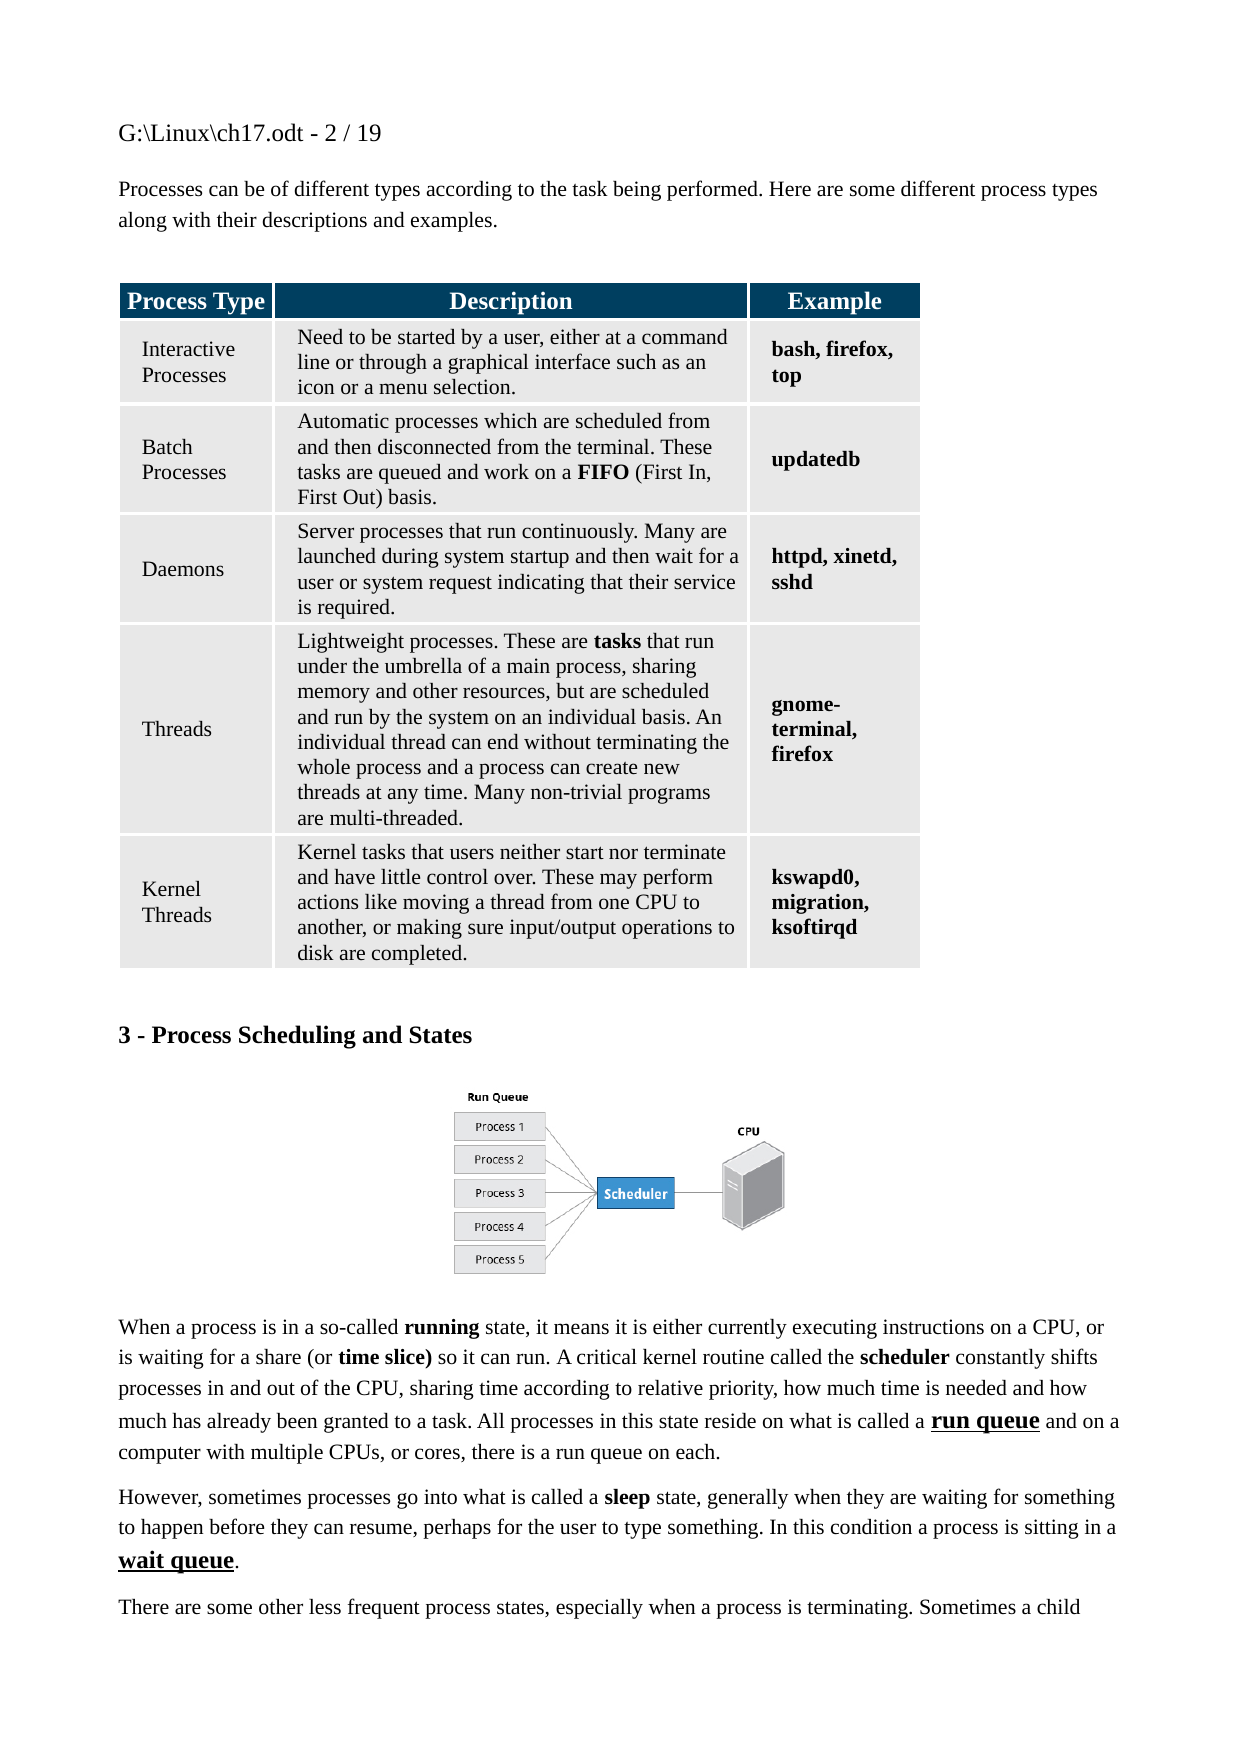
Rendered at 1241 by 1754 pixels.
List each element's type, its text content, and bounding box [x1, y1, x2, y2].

table_cell Need to be started by a user, either at a command line or through a graphical interface such as an icon or a menu selection. [275, 321, 747, 402]
table_header Process Type [120, 283, 272, 318]
table_cell kswapd0, migration, ksoftirqd [750, 836, 920, 968]
text When a process is in a so-called running state, it means it is either currently executing instructions on a CPU, or is waiting for a share (or time slice) so it can run. A critical kernel routine called the scheduler constantly shifts processes in and out of the CPU, sharing time according to relative priority, how much time is needed and how much has already been granted to a task. All processes in this state reside on what is called a run queue and on a computer with multiple CPUs, or cores, there is a run queue on each. [118, 1314, 1122, 1464]
text However, sometimes processes go into what is called a sleep state, generally when they are waiting for something to happen before they can resume, perhaps for the user to type something. In this condition a process is sitting in a wait queue. [118, 1484, 1122, 1574]
table_cell updatedb [750, 406, 920, 512]
table_cell gnome-terminal, firefox [750, 625, 920, 833]
table_cell bash, firefox, top [750, 321, 920, 402]
table_cell Daemons [120, 515, 272, 622]
table_cell Lightweight processes. These are tasks that run under the umbrella of a main process, sharing memory and other resources, but are scheduled and run by the system on an individual basis. An individual thread can end without terminating the whole process and a process can create new threads at any time. Many non-trivial programs are multi-threaded. [275, 625, 747, 833]
table_cell Automatic processes which are scheduled from and then disconnected from the terminal. These tasks are queued and work on a FIFO (First In, First Out) basis. [275, 406, 747, 512]
table_cell Kernel tasks that users neither start nor terminate and have little control over. These may perform actions like moving a thread from one CPU to another, or making sure input/output operations to disk are completed. [275, 836, 747, 968]
table_cell Server processes that run continuously. Many are launched during system startup and then wait for a user or system request indicating that their service is required. [275, 515, 747, 622]
text 3 - Process Scheduling and States [118, 1020, 1122, 1048]
table_header Description [275, 283, 747, 318]
table_cell Kernel Threads [120, 836, 272, 968]
table_cell Threads [120, 625, 272, 833]
text There are some other less frequent process states, especially when a process is terminating. Sometimes a child [118, 1594, 1122, 1619]
table_cell httpd, xinetd, sshd [750, 515, 920, 622]
table_header Example [750, 283, 920, 318]
text Processes can be of different types according to the task being performed. Here are some different process types along with their descriptions and examples. [118, 176, 1122, 232]
table_cell Batch Processes [120, 406, 272, 512]
picture [437, 1068, 804, 1292]
table_cell Interactive Processes [120, 321, 272, 402]
